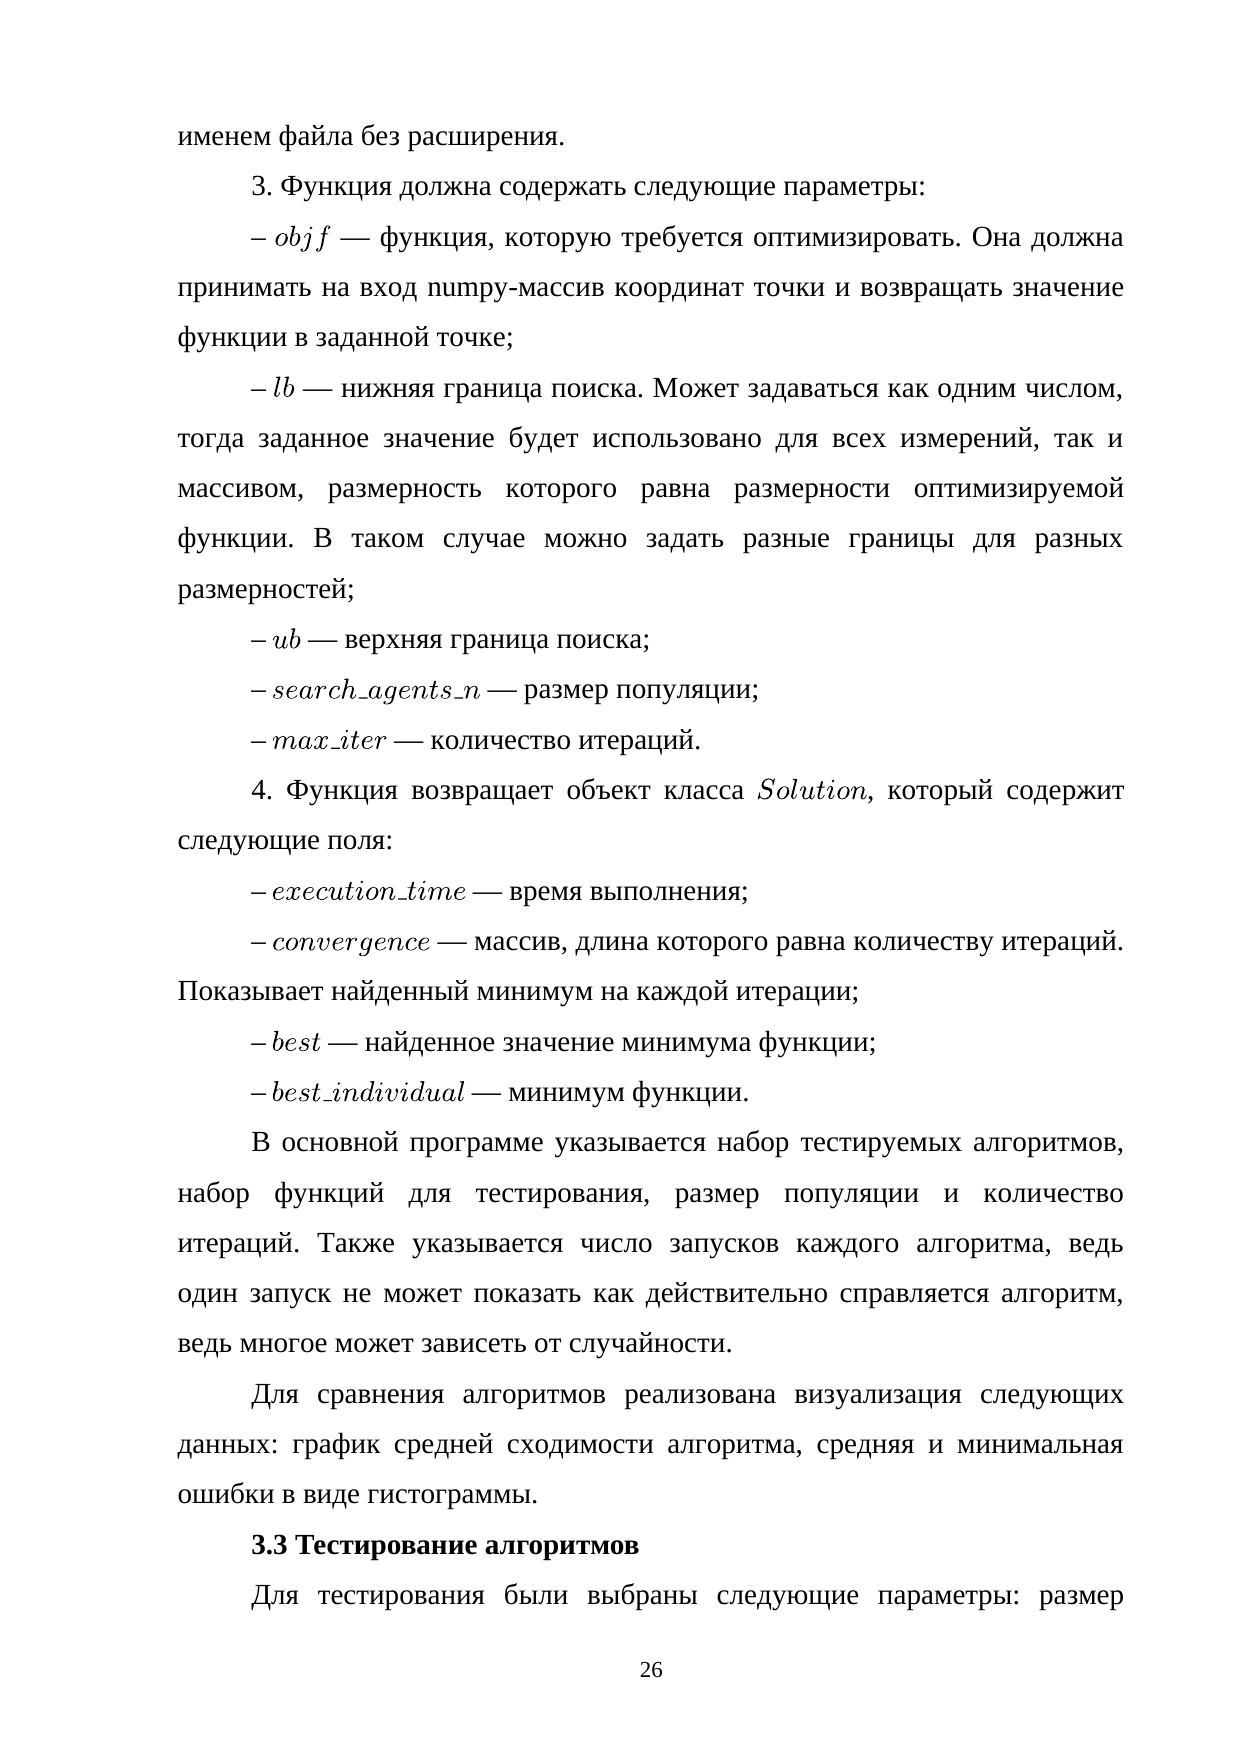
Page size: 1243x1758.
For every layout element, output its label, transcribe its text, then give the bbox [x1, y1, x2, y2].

text Для сравнения алгоритмов реализована визуализация следующих данных: график средней сходимости алгоритма, средняя и минимальная ошибки в виде гистограммы. [177, 1376, 1124, 1510]
text – — количество итераций. [177, 722, 1124, 755]
text В основной программе указывается набор тестируемых алгоритмов, набор функций для тестирования, размер популяции и количество итераций. Также указывается число запусков каждого алгоритма, ведь один запуск не может показать как действительно справляется алгоритм, ведь многое может зависеть от случайности. [177, 1124, 1124, 1359]
text – — верхняя граница поиска; [177, 621, 1124, 655]
text именем файла без расширения. [177, 118, 1124, 152]
text 3. Функция должна содержать следующие параметры: [177, 168, 1124, 202]
text Для тестирования были выбраны следующие параметры: размер [177, 1577, 1124, 1611]
text – — минимум функции. [177, 1074, 1124, 1108]
text – — функция, которую требуется оптимизировать. Она должна принимать на вход numpy-массив координат точки и возвращать значение функции в заданной точке; [177, 219, 1124, 353]
text – — массив, длина которого равна количеству итераций. Показывает найденный минимум на каждой итерации; [177, 923, 1124, 1007]
text – — нижняя граница поиска. Может задаваться как одним числом, тогда заданное значение будет использовано для всех измерений, так и массивом, размерность которого равна размерности оптимизируемой функции. В таком случае можно задать разные границы для разных размерностей; [177, 370, 1124, 604]
text – — найденное значение минимума функции; [177, 1024, 1124, 1057]
text – — время выполнения; [177, 873, 1124, 906]
text 4. Функция возвращает объект класса , который содержит следующие поля: [177, 772, 1124, 856]
text – — размер популяции; [177, 672, 1124, 705]
subtitle 3.3 Тестирование алгоритмов [177, 1527, 1124, 1560]
